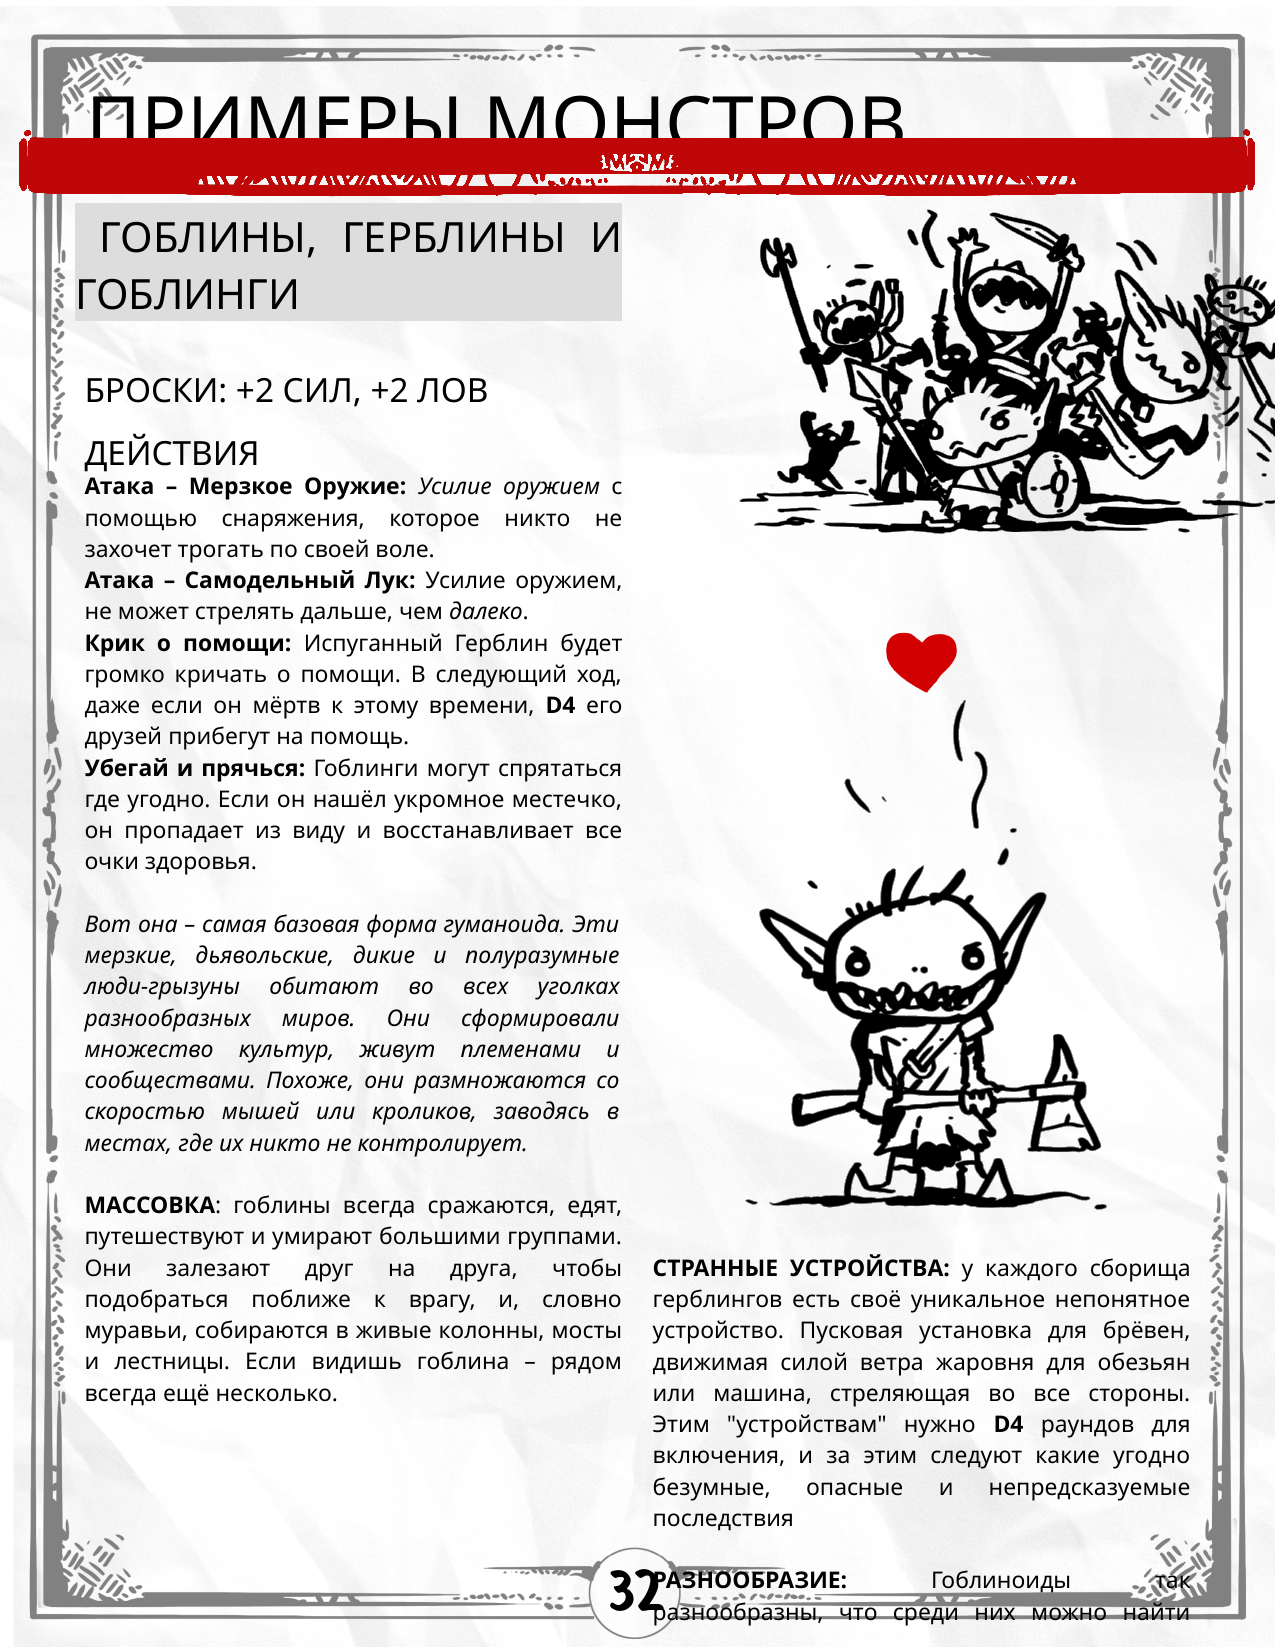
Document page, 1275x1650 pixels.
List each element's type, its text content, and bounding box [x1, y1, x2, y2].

text МАССОВКА: гоблины всегда сражаются, едят, путешествуют и умирают большими группами. Они залезают друг на друга, чтобы подобраться поближе к врагу, и, словно муравьи, собираются в живые колонны, мосты и лестницы. Если видишь гоблина – рядом всегда ещё несколько. [84, 1189, 622, 1408]
subtitle ДЕЙСТВИЯ [218, 443, 230, 460]
text Вот она – самая базовая форма гуманоида. Эти мерзкие, дьявольские, дикие и полуразумные люди-грызуны обитают во всех уголках разнообразных миров. Они сформировали множество культур, живут племенами и сообществами. Похоже, они размножаются со скоростью мышей или кроликов, заводясь в местах, где их никто не контролирует. [84, 908, 622, 1158]
text РАЗНООБРАЗИЕ: Гоблиноиды так разнообразны, что среди них можно найти [652, 1564, 1191, 1627]
subtitle ДЕЙСТВИЯ [90, 444, 100, 462]
subtitle ГОБЛИНЫ, ГЕРБЛИНЫ И ГОБЛИНГИ [75, 208, 622, 321]
subtitle БРОСКИ: +2 СИЛ, +2 ЛОВ [84, 367, 622, 412]
text Убегай и прячься: Гоблинги могут спрятаться где угодно. Если он нашёл укромное местечко, он пропадает из виду и восстанавливает все очки здоровья. [84, 752, 622, 877]
text Атака – Самодельный Лук: Усилие оружием, не может стрелять дальше, чем далеко. [84, 564, 622, 627]
picture [0, 6, 1275, 1647]
text СТРАННЫЕ УСТРОЙСТВА: у каждого сборища герблингов есть своё уникальное непонятное устройство. Пусковая установка для брёвен, движимая силой ветра жаровня для обезьян или машина, стреляющая во все стороны. Этим "устройствам" нужно D4 раундов для включения, и за этим следуют какие угодно безумные, опасные и непредсказуемые последствия [652, 1252, 1191, 1533]
text Атака – Мерзкое Оружие: Усилие оружием с помощью снаряжения, которое никто не захочет трогать по своей воле. [84, 470, 622, 564]
subtitle ДЕЙСТВИЯ [103, 443, 622, 470]
subtitle ДЕЙСТВИЯ [132, 443, 144, 460]
text Крик о помощи: Испуганный Герблин будет громко кричать о помощи. В следующий ход, даже если он мёртв к этому времени, D4 его друзей прибегут на помощь. [84, 627, 622, 752]
